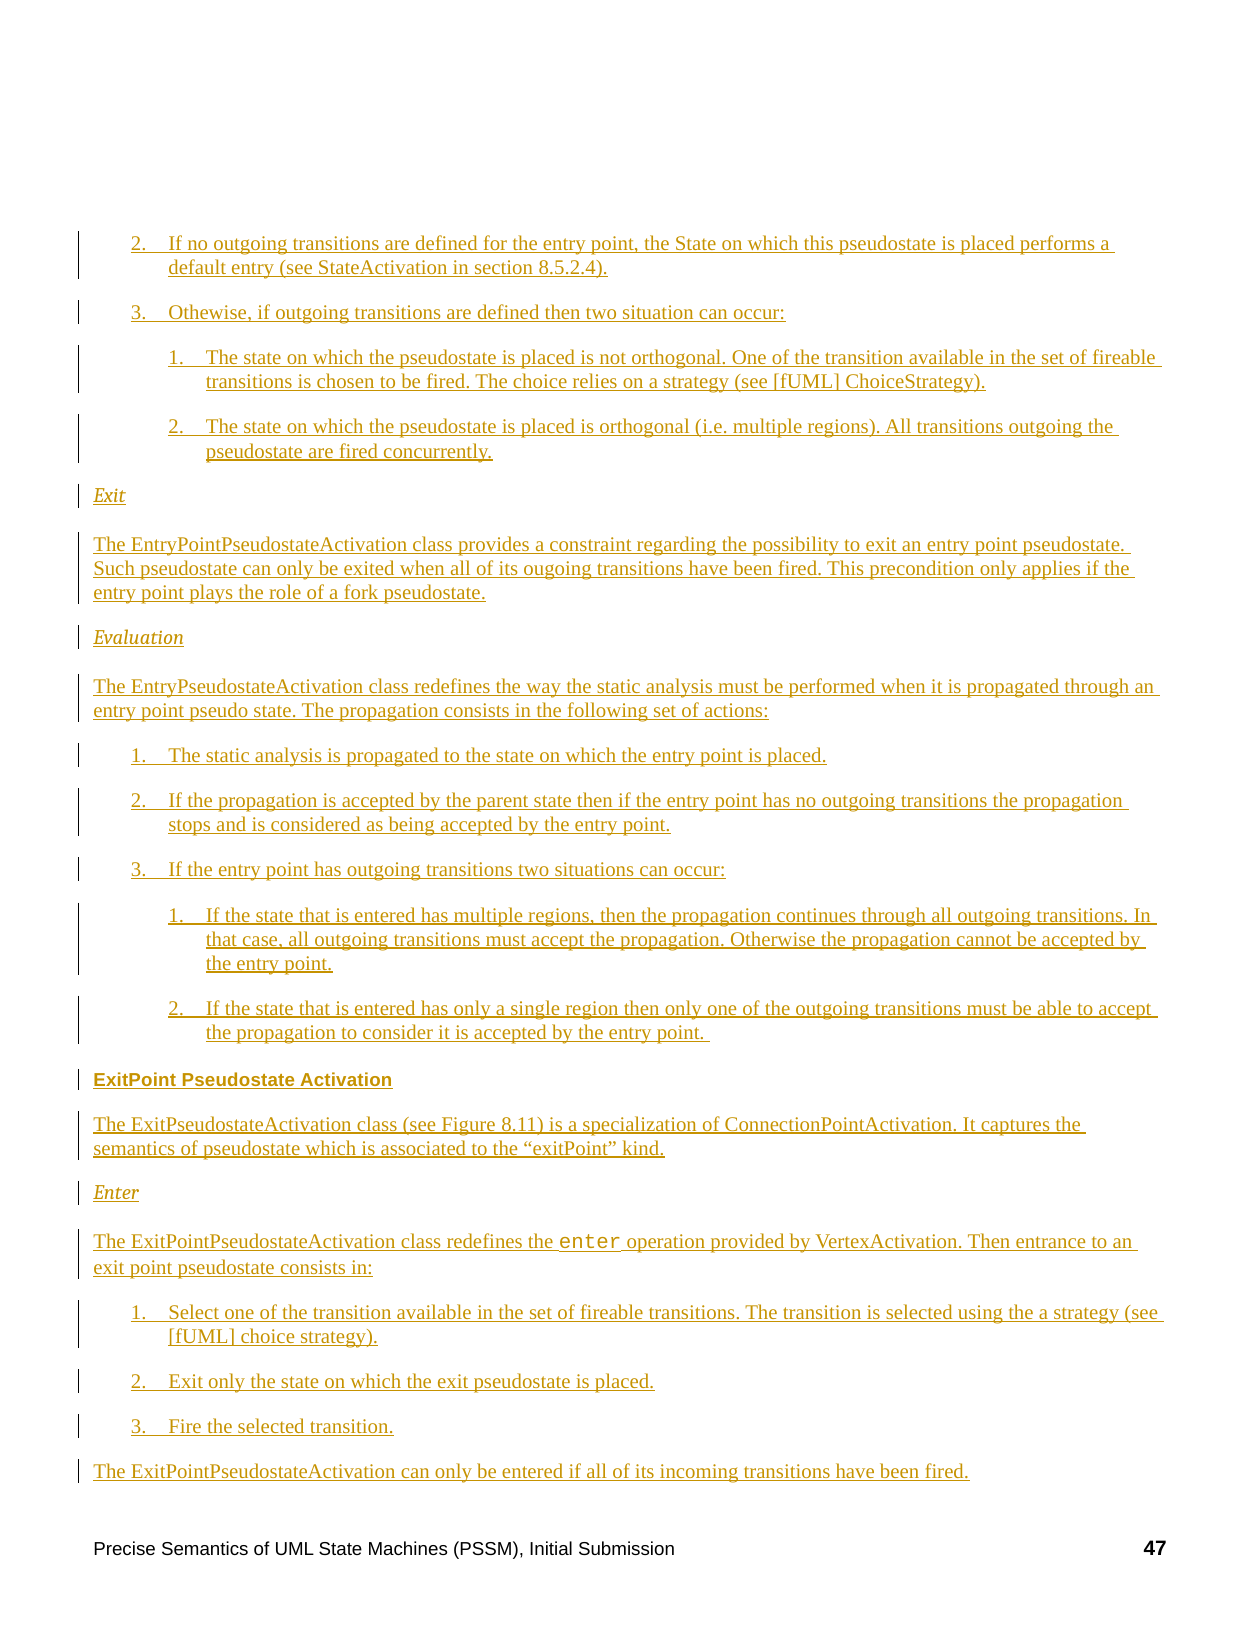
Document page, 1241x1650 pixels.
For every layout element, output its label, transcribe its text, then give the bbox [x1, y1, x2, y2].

list If no outgoing transitions are defined for the entry point, the State on which this pseudostate is placed performs a default entry (see StateActivation in section 8.5.2.4). [131, 231, 1164, 279]
text The ExitPseudostateActivation class (see Figure 8.11) is a specialization of ConnectionPointActivation. It captures the semantics of pseudostate which is associated to the “exitPoint” kind. [93, 1111, 1164, 1159]
list Exit only the state on which the exit pseudostate is placed. [131, 1369, 1164, 1393]
subtitle ExitPoint Pseudostate Activation [93, 1069, 1164, 1090]
subtitle Evaluation [93, 625, 1164, 649]
text The EntryPointPseudostateActivation class provides a constraint regarding the possibility to exit an entry point pseudostate. Such pseudostate can only be exited when all of its ougoing transitions have been fired. This precondition only applies if the entry point plays the role of a fork pseudostate. [93, 532, 1164, 604]
list Othewise, if outgoing transitions are defined then two situation can occur: [131, 300, 1164, 324]
list The static analysis is propagated to the state on which the entry point is placed. [131, 743, 1164, 767]
list If the state that is entered has only a single region then only one of the outgoing transitions must be able to accept the propagation to consider it is accepted by the entry point. [168, 996, 1164, 1044]
list The state on which the pseudostate is placed is orthogonal (i.e. multiple regions). All transitions outgoing the pseudostate are fired concurrently. [168, 414, 1164, 463]
subtitle Exit [93, 484, 1164, 508]
list The state on which the pseudostate is placed is not orthogonal. One of the transition available in the set of fireable transitions is chosen to be fired. The choice relies on a strategy (see [fUML] ChoiceStrategy). [168, 345, 1164, 393]
list If the state that is entered has multiple regions, then the propagation continues through all outgoing transitions. In that case, all outgoing transitions must accept the propagation. Otherwise the propagation cannot be accepted by the entry point. [168, 902, 1164, 975]
list If the entry point has outgoing transitions two situations can occur: [131, 857, 1164, 881]
text The ExitPointPseudostateActivation can only be entered if all of its incoming transitions have been fired. [93, 1459, 1164, 1483]
text The EntryPseudostateActivation class redefines the way the static analysis must be performed when it is propagated through an entry point pseudo state. The propagation consists in the following set of actions: [93, 674, 1164, 722]
text The ExitPointPseudostateActivation class redefines the enter operation provided by VertexActivation. Then entrance to an exit point pseudostate consists in: [93, 1229, 1164, 1279]
list [fUML] choice strategy). [131, 1322, 1164, 1348]
list If the propagation is accepted by the parent state then if the entry point has no outgoing transitions the propagation stops and is considered as being accepted by the entry point. [131, 788, 1164, 836]
list Select one of the transition available in the set of fireable transitions. The transition is selected using the a strategy (see [131, 1300, 1164, 1321]
subtitle Enter [93, 1181, 1164, 1204]
list Fire the selected transition. [131, 1414, 1164, 1438]
